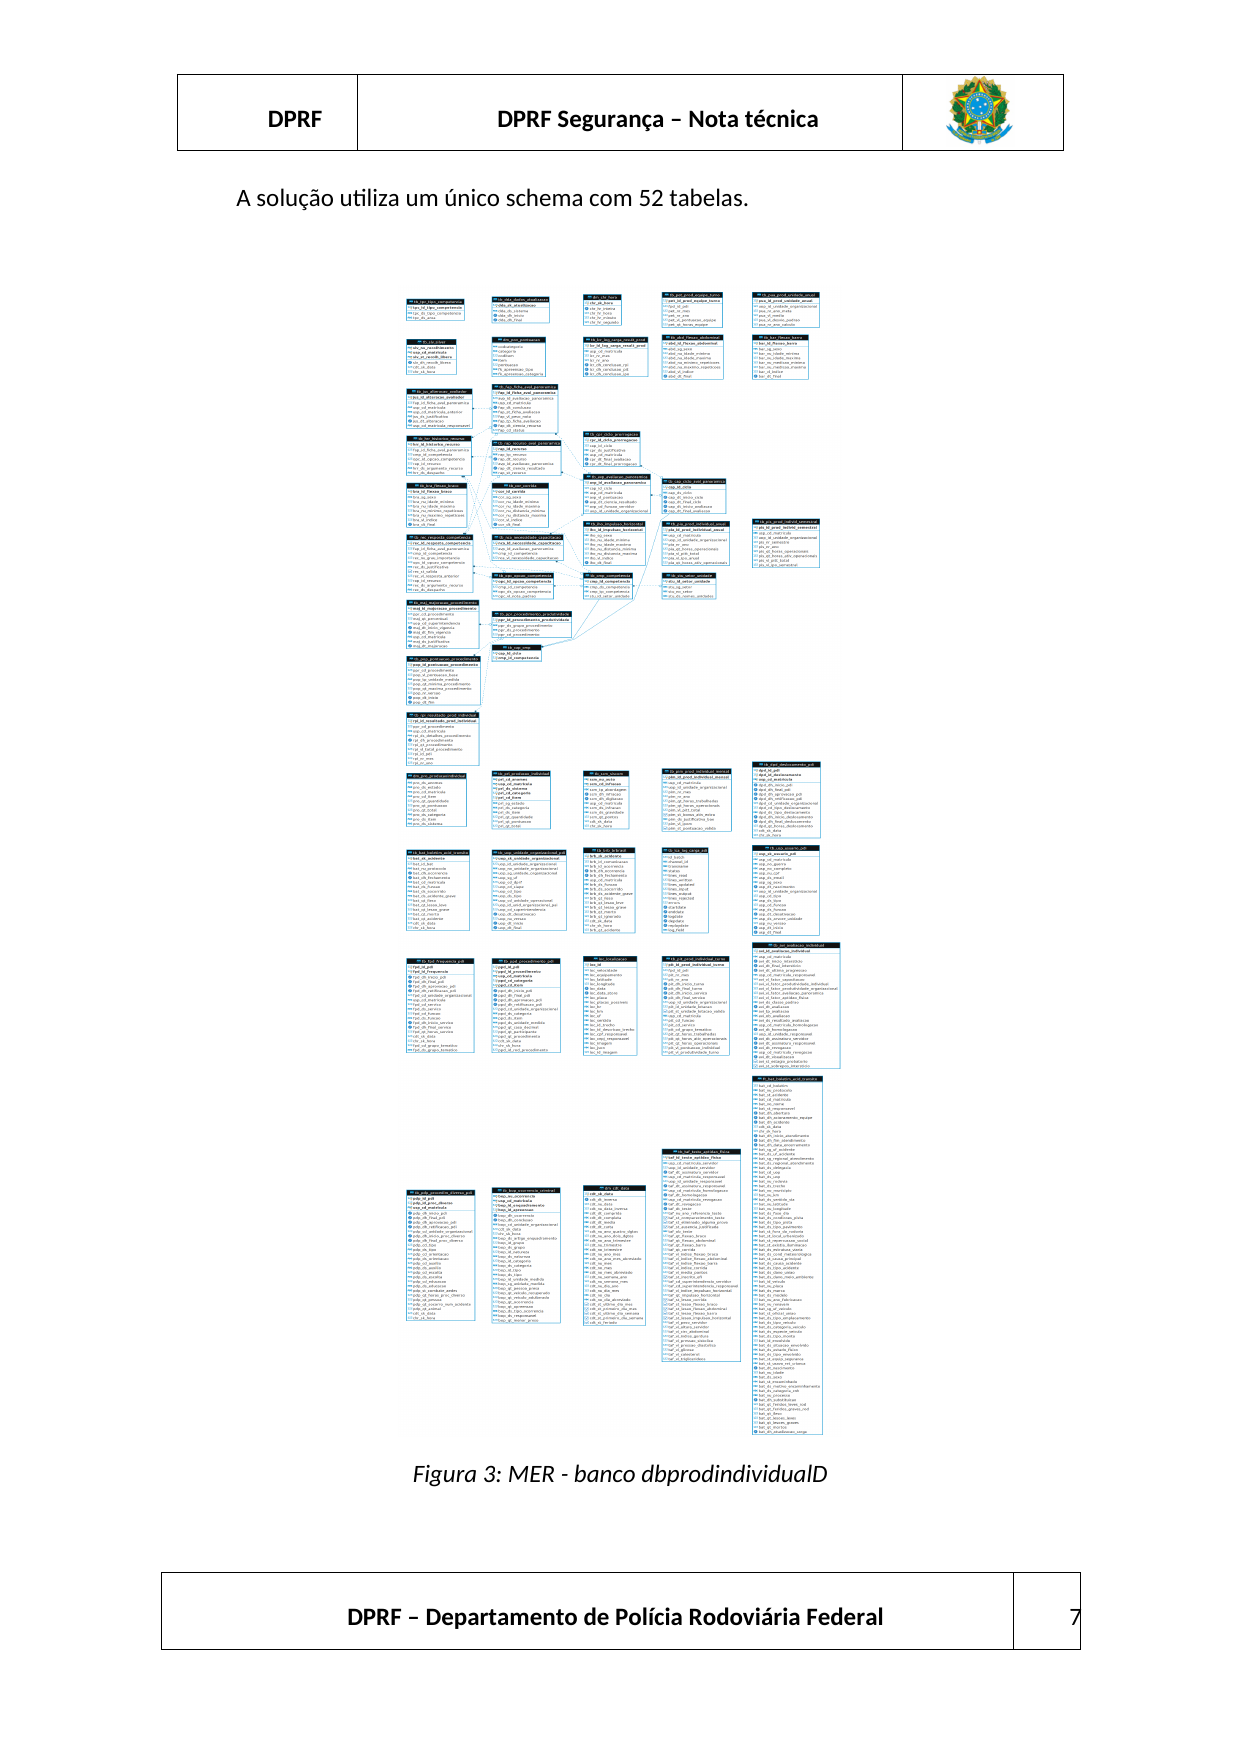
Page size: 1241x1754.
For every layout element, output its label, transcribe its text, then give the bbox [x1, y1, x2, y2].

text A solução utiliza um único schema com 52 tabelas. [749, 182, 1063, 212]
picture [398, 285, 843, 1437]
text A solução utiliza um único schema com 52 tabelas. [177, 182, 236, 212]
picture [944, 75, 1020, 149]
text Figura 3: MER - banco dbprodindividualD [398, 1437, 842, 1489]
